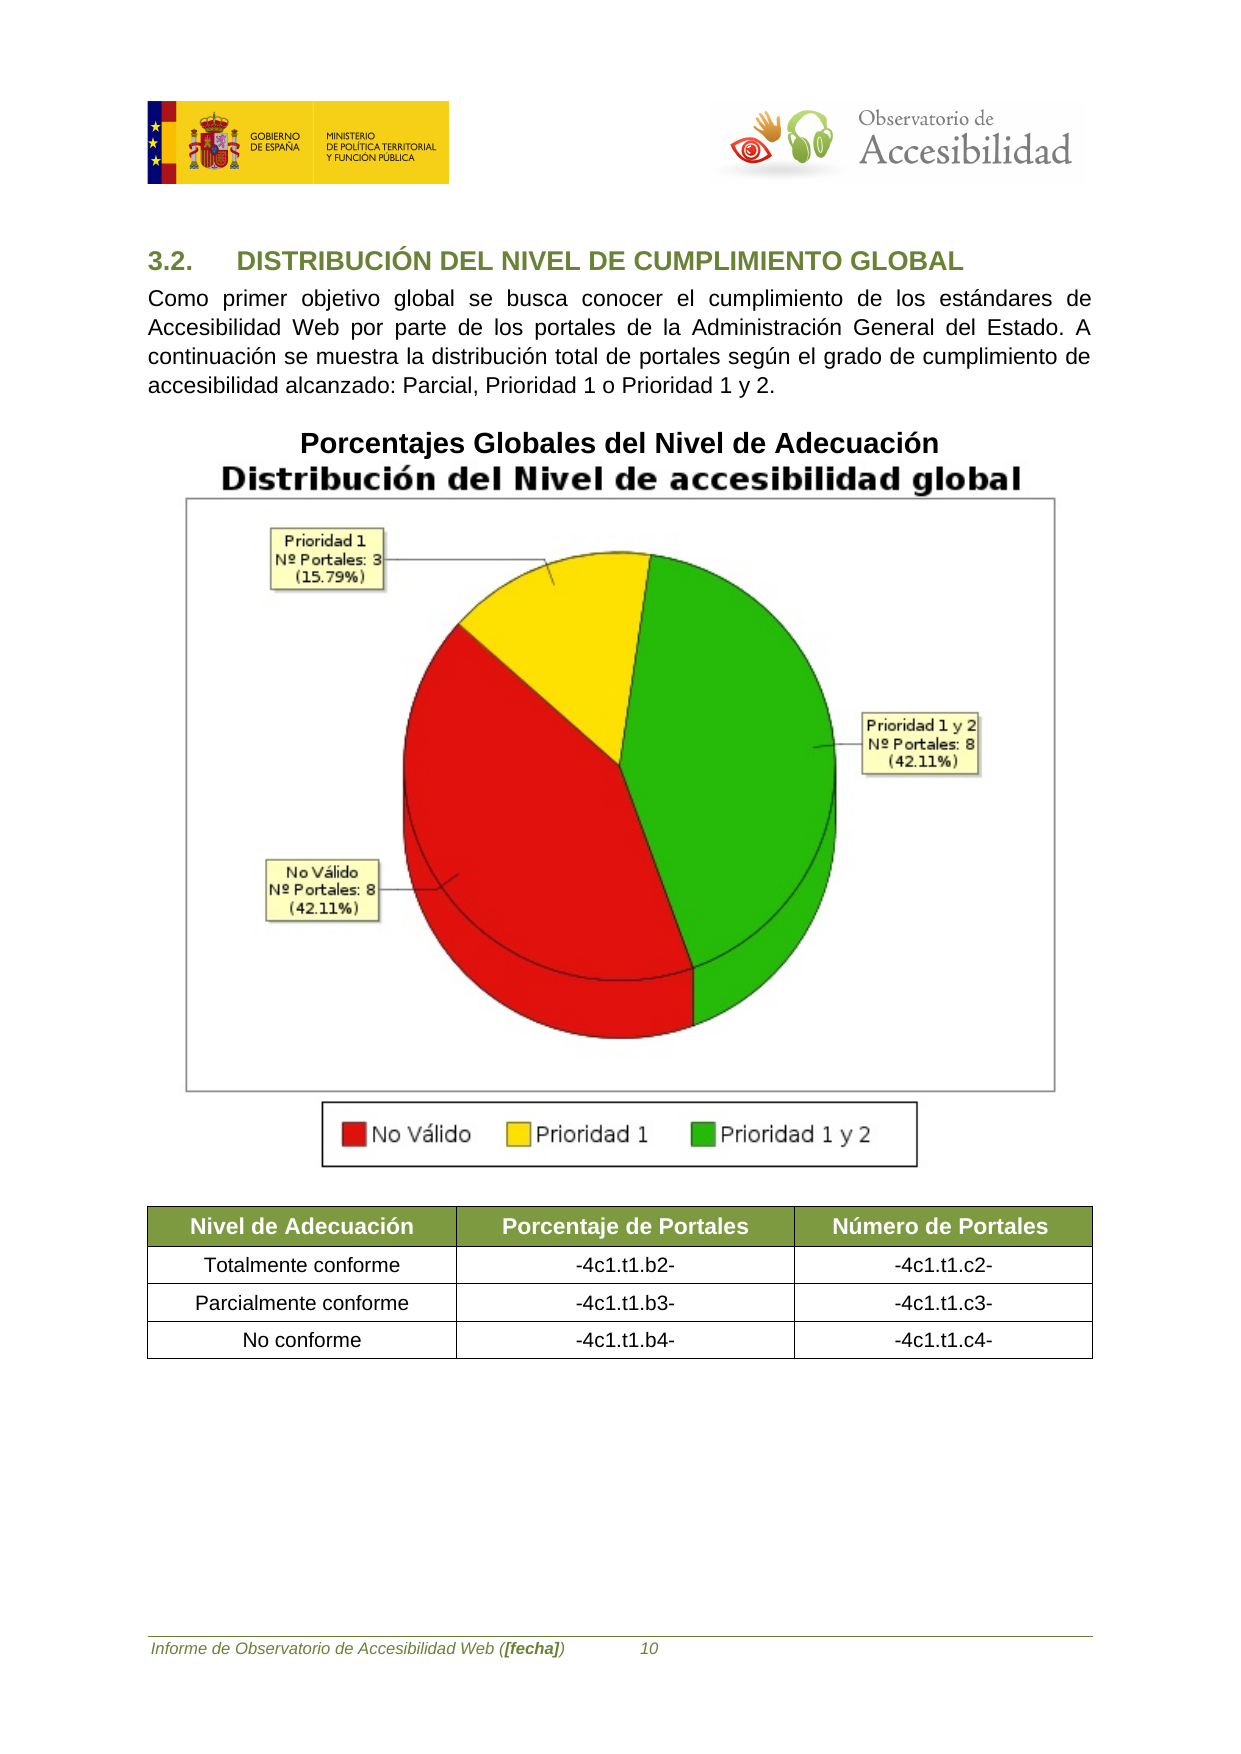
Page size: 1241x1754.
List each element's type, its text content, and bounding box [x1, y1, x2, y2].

table_cell -4c1.t1.b4- [457, 1322, 794, 1358]
table_cell Totalmente conforme [148, 1247, 456, 1283]
table_cell -4c1.t1.c4- [795, 1322, 1092, 1358]
table_cell -4c1.t1.b2- [457, 1247, 794, 1283]
text Porcentajes Globales del Nivel de Adecuación [148, 426, 1092, 460]
subtitle Distribución del nivel de cumplimiento global [148, 245, 1092, 276]
table_header Nivel de Adecuación [148, 1207, 456, 1246]
text Como primer objetivo global se busca conocer el cumplimiento de los estándares de Accesibilidad Web por parte de los portales de la Administración General del Estado. A continuación se muestra la distribución total de portales según el grado de cumplimiento de accesibilidad alcanzado: Parcial, Prioridad 1 o Prioridad 1 y 2. [148, 285, 1092, 398]
table_cell No conforme [148, 1322, 456, 1358]
table_cell -4c1.t1.b3- [457, 1284, 794, 1321]
table_cell Parcialmente conforme [148, 1284, 456, 1321]
picture [147, 101, 450, 184]
picture [178, 459, 1062, 1169]
table_cell -4c1.t1.c2- [795, 1247, 1092, 1283]
table_cell -4c1.t1.c3- [795, 1284, 1092, 1321]
picture [710, 101, 1086, 184]
table_header Número de Portales [795, 1207, 1092, 1246]
table_header Porcentaje de Portales [457, 1207, 794, 1246]
